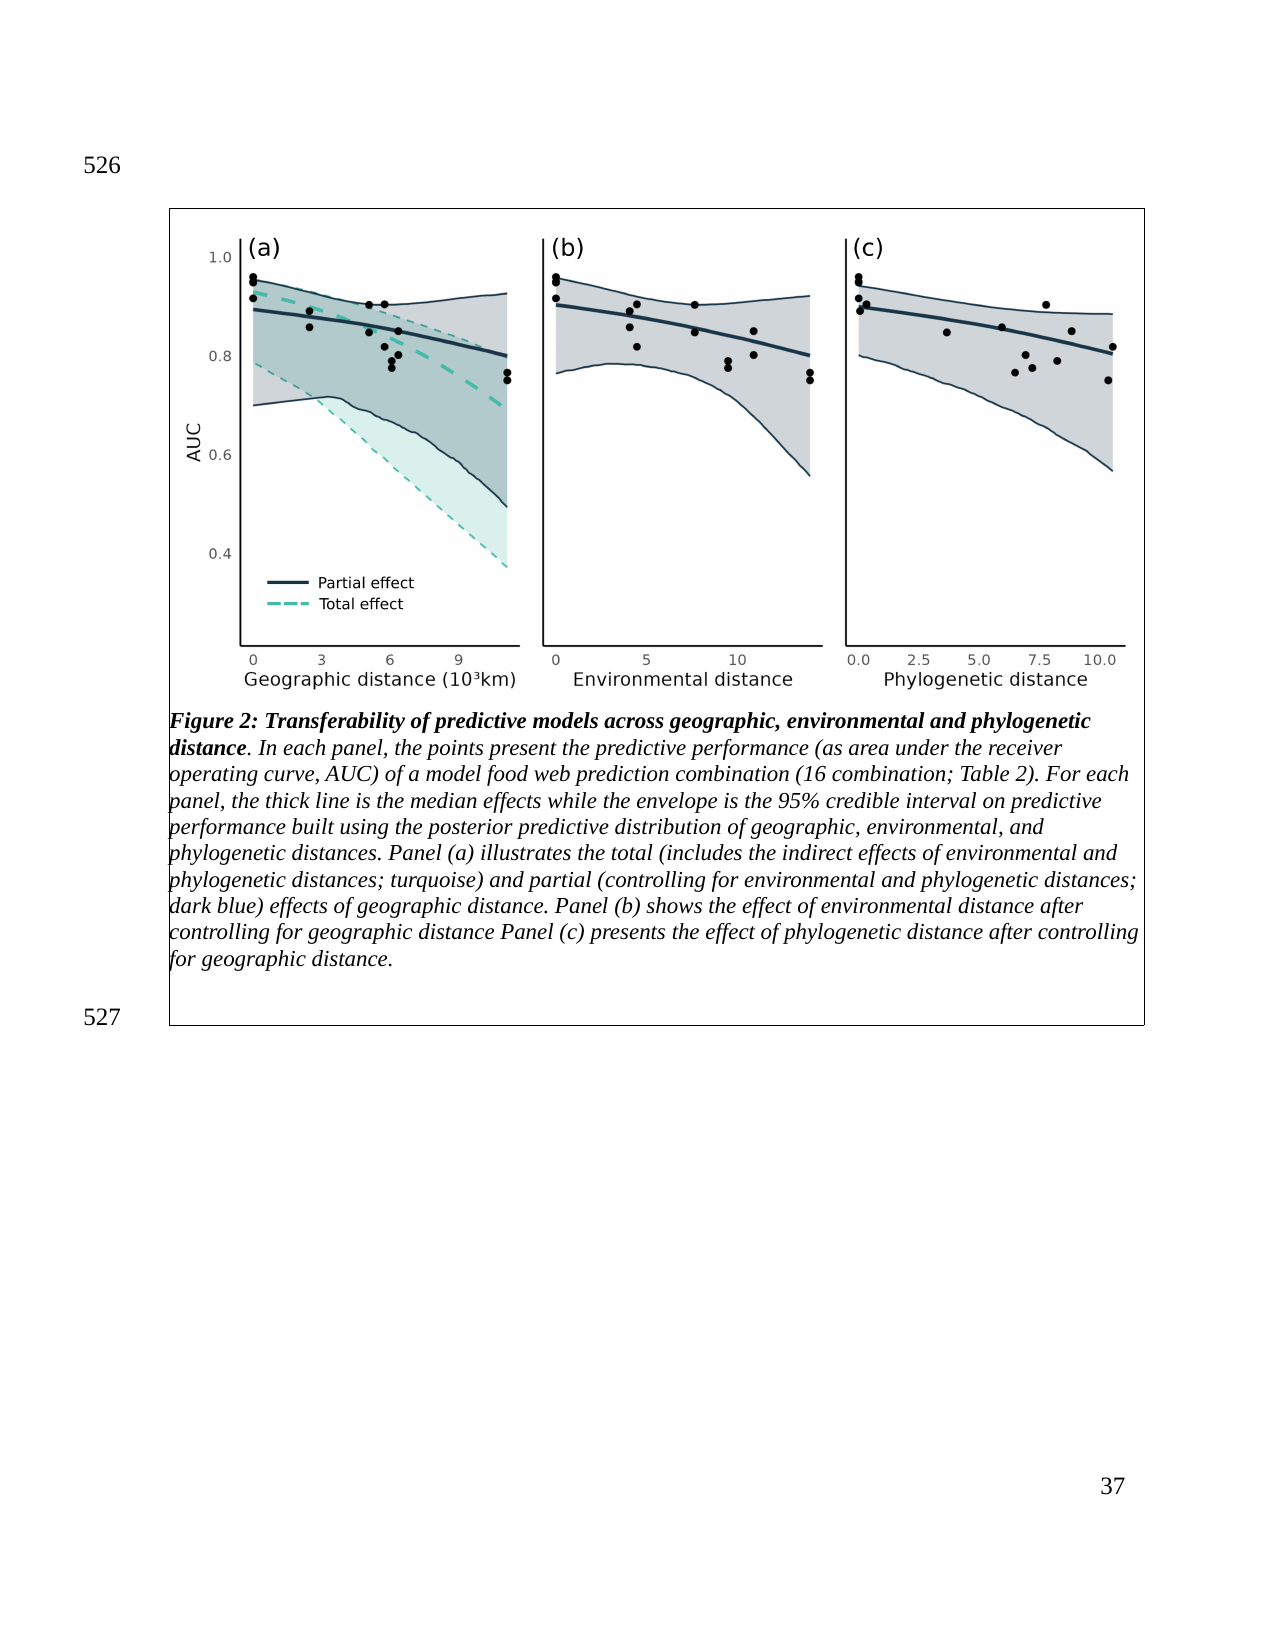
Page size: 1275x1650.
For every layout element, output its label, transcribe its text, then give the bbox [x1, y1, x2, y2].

picture [170, 220, 1144, 708]
text Figure 2: Transferability of predictive models across geographic, environmental and phylogenetic distance. In each panel, the points present the predictive performance (as area under the receiver operating curve, AUC) of a model food web prediction combination (16 combination; Table 2). For each panel, the thick line is the median effects while the envelope is the 95% credible interval on predictive performance built using the posterior predictive distribution of geographic, environmental, and phylogenetic distances. Panel (a) illustrates the total (includes the indirect effects of environmental and phylogenetic distances; turquoise) and partial (controlling for environmental and phylogenetic distances; dark blue) effects of geographic distance. Panel (b) shows the effect of environmental distance after controlling for geographic distance Panel (c) presents the effect of phylogenetic distance after controlling for geographic distance. [170, 708, 1144, 971]
